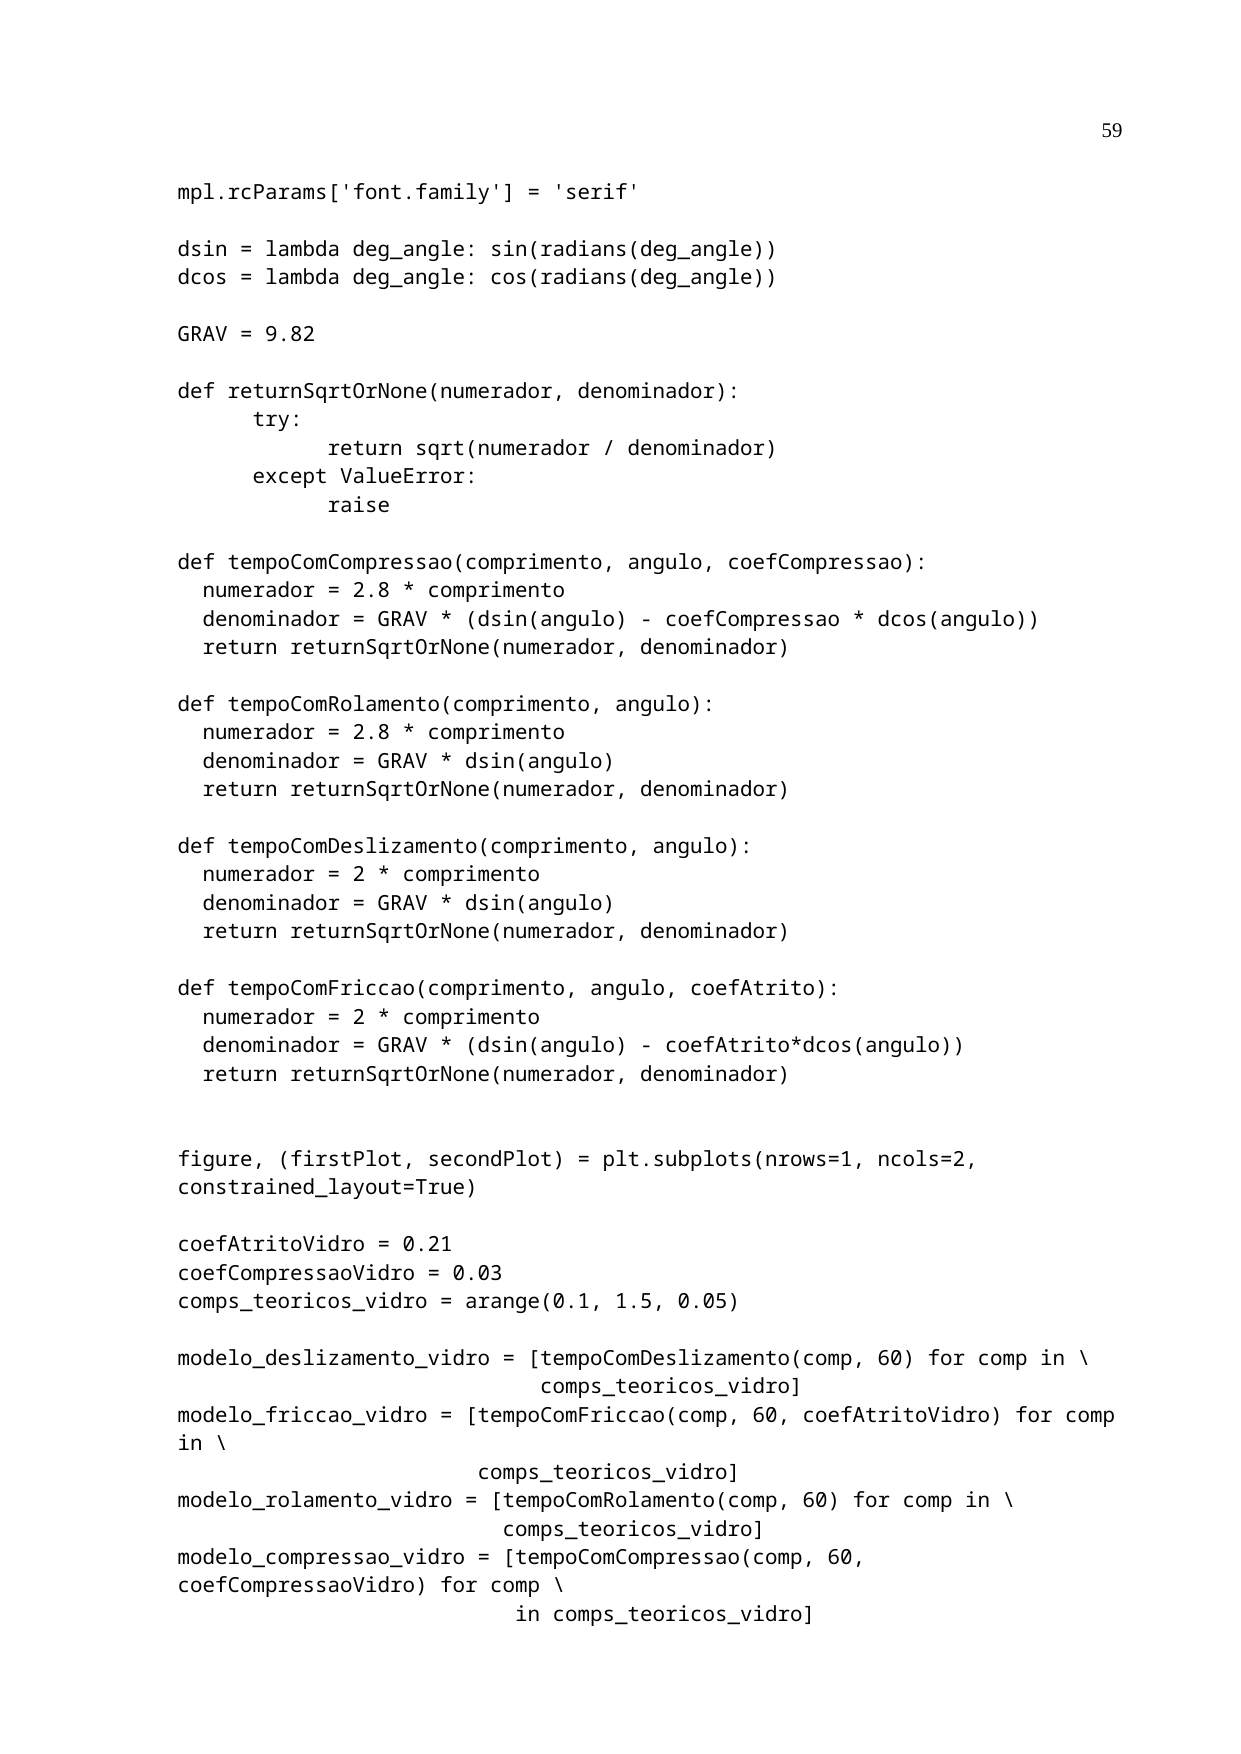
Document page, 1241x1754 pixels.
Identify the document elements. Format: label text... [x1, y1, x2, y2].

text return sqrt(numerador / denominador) [177, 433, 1122, 461]
text def tempoComCompressao(comprimento, angulo, coefCompressao): [177, 547, 1122, 575]
text def returnSqrtOrNone(numerador, denominador): [177, 376, 1122, 404]
text comps_teoricos_vidro] [177, 1514, 1122, 1542]
text GRAV = 9.82 [177, 319, 1122, 348]
text denominador = GRAV * dsin(angulo) [177, 888, 1122, 916]
text dcos = lambda deg_angle: cos(radians(deg_angle)) [177, 262, 1122, 291]
text return returnSqrtOrNone(numerador, denominador) [177, 1059, 1122, 1087]
text return returnSqrtOrNone(numerador, denominador) [177, 632, 1122, 661]
text modelo_deslizamento_vidro = [tempoComDeslizamento(comp, 60) for comp in \ [177, 1343, 1122, 1371]
text in comps_teoricos_vidro] [177, 1599, 1122, 1627]
text numerador = 2 * comprimento [177, 859, 1122, 888]
text denominador = GRAV * (dsin(angulo) - coefCompressao * dcos(angulo)) [177, 604, 1122, 632]
text def tempoComRolamento(comprimento, angulo): [177, 689, 1122, 717]
text def tempoComDeslizamento(comprimento, angulo): [177, 831, 1122, 859]
text numerador = 2 * comprimento [177, 1002, 1122, 1030]
text raise [177, 490, 1122, 518]
text numerador = 2.8 * comprimento [177, 575, 1122, 604]
text return returnSqrtOrNone(numerador, denominador) [177, 774, 1122, 803]
text modelo_friccao_vidro = [tempoComFriccao(comp, 60, coefAtritoVidro) for comp in \ [177, 1400, 1122, 1457]
text coefAtritoVidro = 0.21 [177, 1229, 1122, 1258]
text mpl.rcParams['font.family'] = 'serif' [177, 177, 1122, 206]
text denominador = GRAV * dsin(angulo) [177, 746, 1122, 774]
text modelo_rolamento_vidro = [tempoComRolamento(comp, 60) for comp in \ [177, 1485, 1122, 1514]
text comps_teoricos_vidro] [177, 1457, 1122, 1485]
text comps_teoricos_vidro = arange(0.1, 1.5, 0.05) [177, 1286, 1122, 1314]
text numerador = 2.8 * comprimento [177, 717, 1122, 746]
text dsin = lambda deg_angle: sin(radians(deg_angle)) [177, 234, 1122, 262]
text denominador = GRAV * (dsin(angulo) - coefAtrito*dcos(angulo)) [177, 1030, 1122, 1059]
text coefCompressaoVidro = 0.03 [177, 1258, 1122, 1286]
text comps_teoricos_vidro] [177, 1371, 1122, 1400]
text try: [177, 404, 1122, 433]
text def tempoComFriccao(comprimento, angulo, coefAtrito): [177, 973, 1122, 1002]
text except ValueError: [177, 461, 1122, 490]
text return returnSqrtOrNone(numerador, denominador) [177, 916, 1122, 945]
text figure, (firstPlot, secondPlot) = plt.subplots(nrows=1, ncols=2, constrained_layout=True) [177, 1144, 1122, 1201]
text modelo_compressao_vidro = [tempoComCompressao(comp, 60, coefCompressaoVidro) for comp \ [177, 1542, 1122, 1599]
